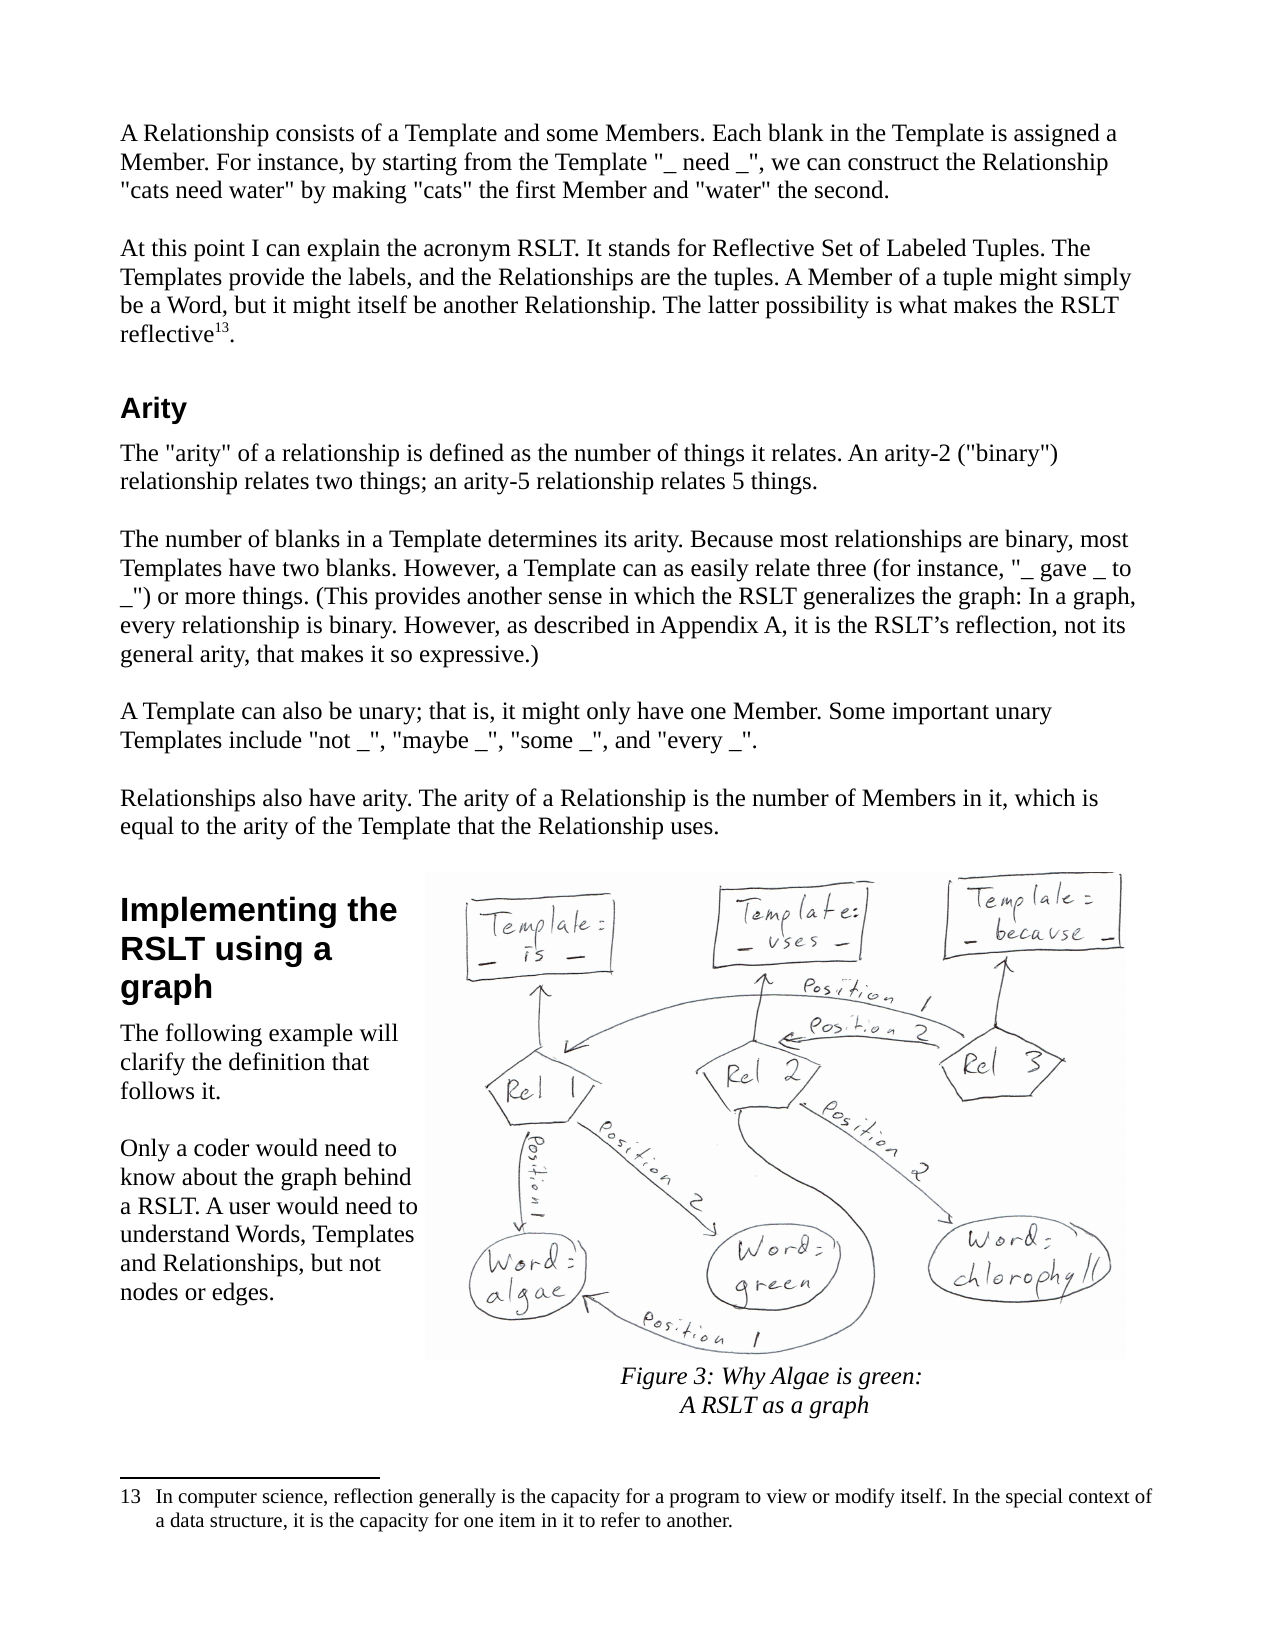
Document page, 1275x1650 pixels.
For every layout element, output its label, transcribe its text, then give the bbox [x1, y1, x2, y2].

text A Template can also be unary; that is, it might only have one Member. Some important unary Templates include "not _", "maybe _", "some _", and "every _". [120, 696, 1155, 754]
text In computer science, reflection generally is the capacity for a program to view or modify itself. In the special context of a data structure, it is the capacity for one item in it to refer to another. [120, 1484, 1155, 1532]
subtitle Implementing the RSLT using a graph [120, 890, 425, 1006]
text At this point I can explain the acronym RSLT. It stands for Reflective Set of Labeled Tuples. The Templates provide the labels, and the Relationships are the tuples. A Member of a tuple might simply be a Word, but it might itself be another Relationship. The latter possibility is what makes the RSLT reflective. [120, 233, 1155, 348]
text Relationships also have arity. The arity of a Relationship is the number of Members in it, which is equal to the arity of the Template that the Relationship uses. [120, 783, 1155, 840]
subtitle [1127, 890, 1155, 1006]
text A Relationship consists of a Template and some Members. Each blank in the Template is assigned a Member. For instance, by starting from the Template "_ need _", we can construct the Relationship "cats need water" by making "cats" the first Member and "water" the second. [120, 118, 1155, 204]
subtitle Arity [120, 391, 1155, 425]
text The "arity" of a relationship is defined as the number of things it relates. An arity-2 ("binary") relationship relates two things; an arity-5 relationship relates 5 things. [120, 438, 1155, 495]
text [1127, 1018, 1155, 1104]
text The number of blanks in a Template determines its arity. Because most relationships are binary, most Templates have two blanks. However, a Template can as easily relate three (for instance, "_ gave _ to _") or more things. (This provides another sense in which the RSLT generalizes the graph: In a graph, every relationship is binary. However, as described in Appendix A, it is the RSLT’s reflection, not its general arity, that makes it so expressive.) [120, 524, 1155, 668]
text Only a coder would need to know about the graph behind a RSLT. A user would need to understand Words, Templates and Relationships, but not nodes or edges. [120, 1133, 425, 1334]
text The following example will clarify the definition that follows it. [120, 1018, 425, 1104]
text Figure 3: Why Algae is green: A RSLT as a graph [425, 1361, 1126, 1418]
text [1127, 1133, 1155, 1334]
picture [425, 872, 1127, 1361]
